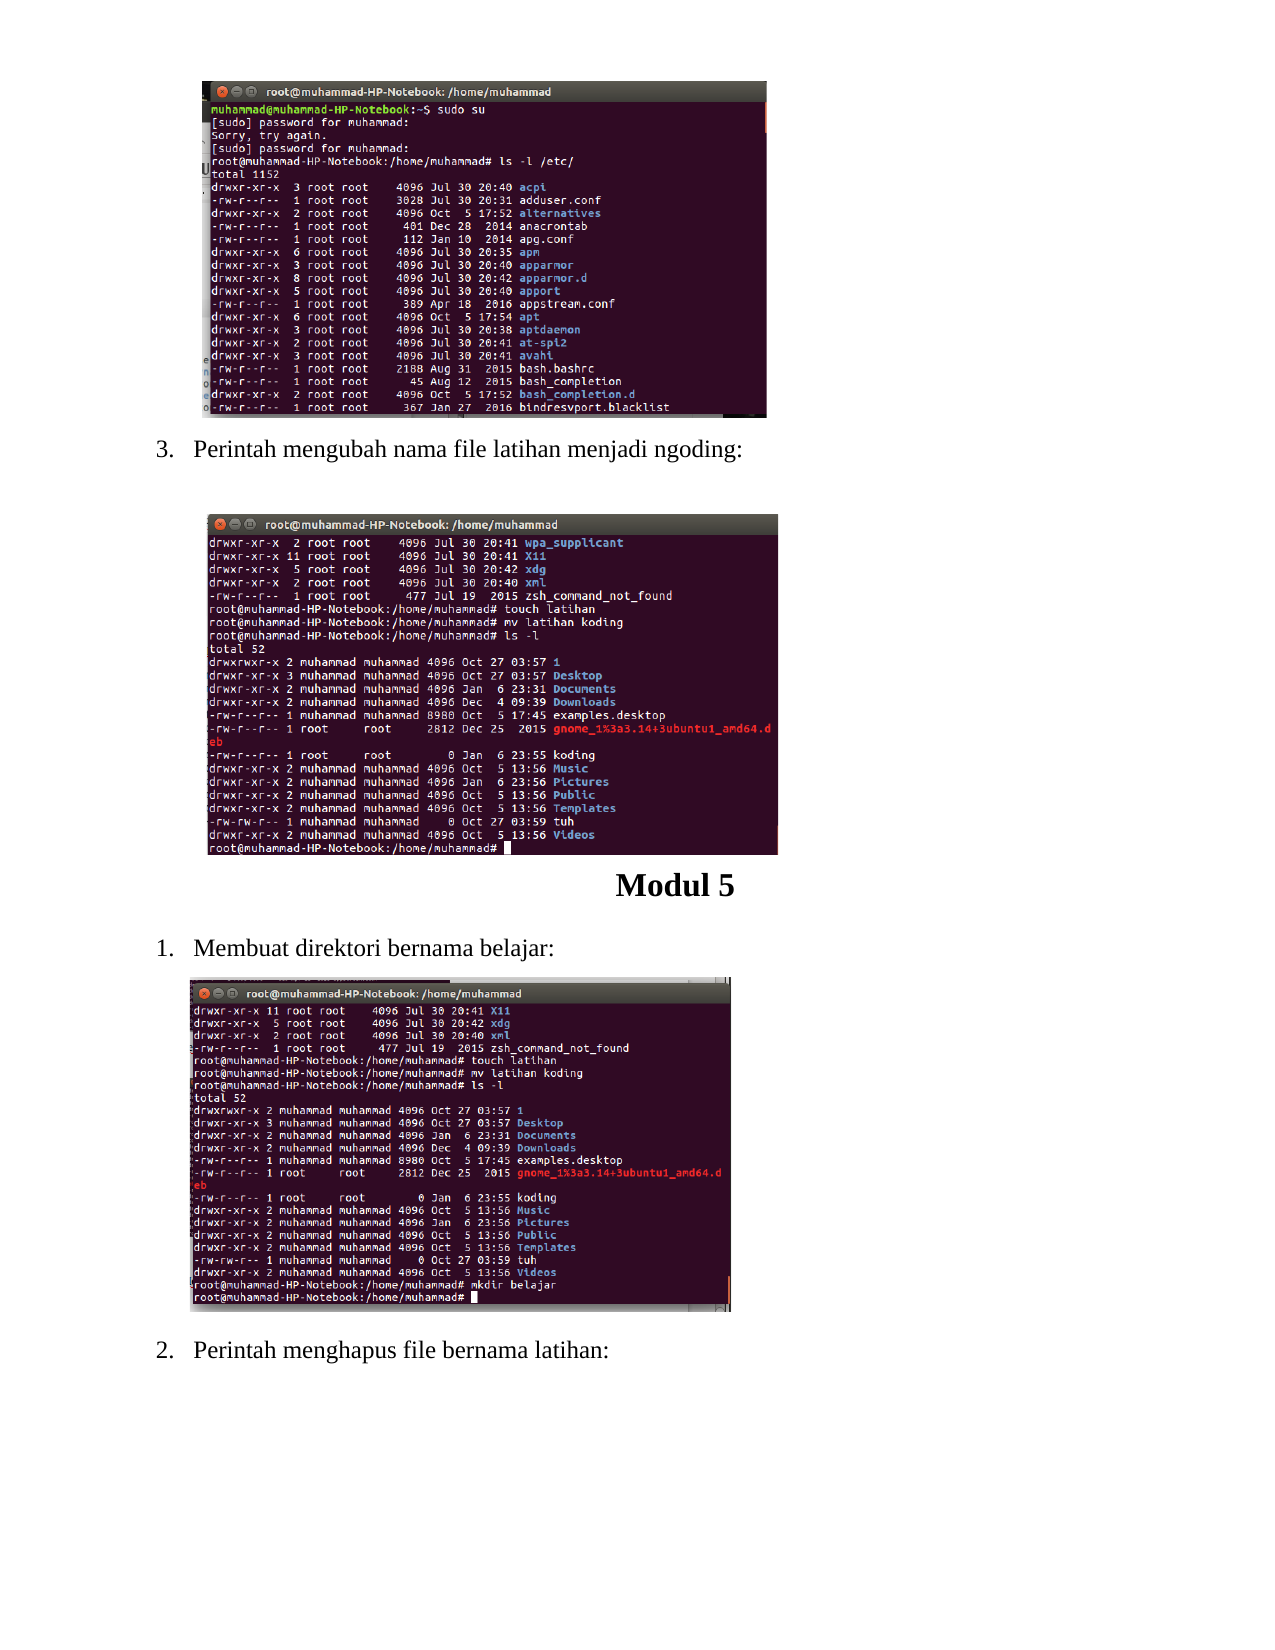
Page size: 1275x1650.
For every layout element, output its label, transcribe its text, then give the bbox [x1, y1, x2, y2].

picture [189, 977, 732, 1312]
list Perintah mengubah nama file latihan menjadi ngoding: [156, 434, 1157, 463]
picture [206, 514, 779, 855]
list Perintah menghapus file bernama latihan: [156, 1335, 1157, 1364]
subtitle Modul 5 [156, 866, 1157, 904]
list Membuat direktori bernama belajar: [156, 933, 1157, 961]
